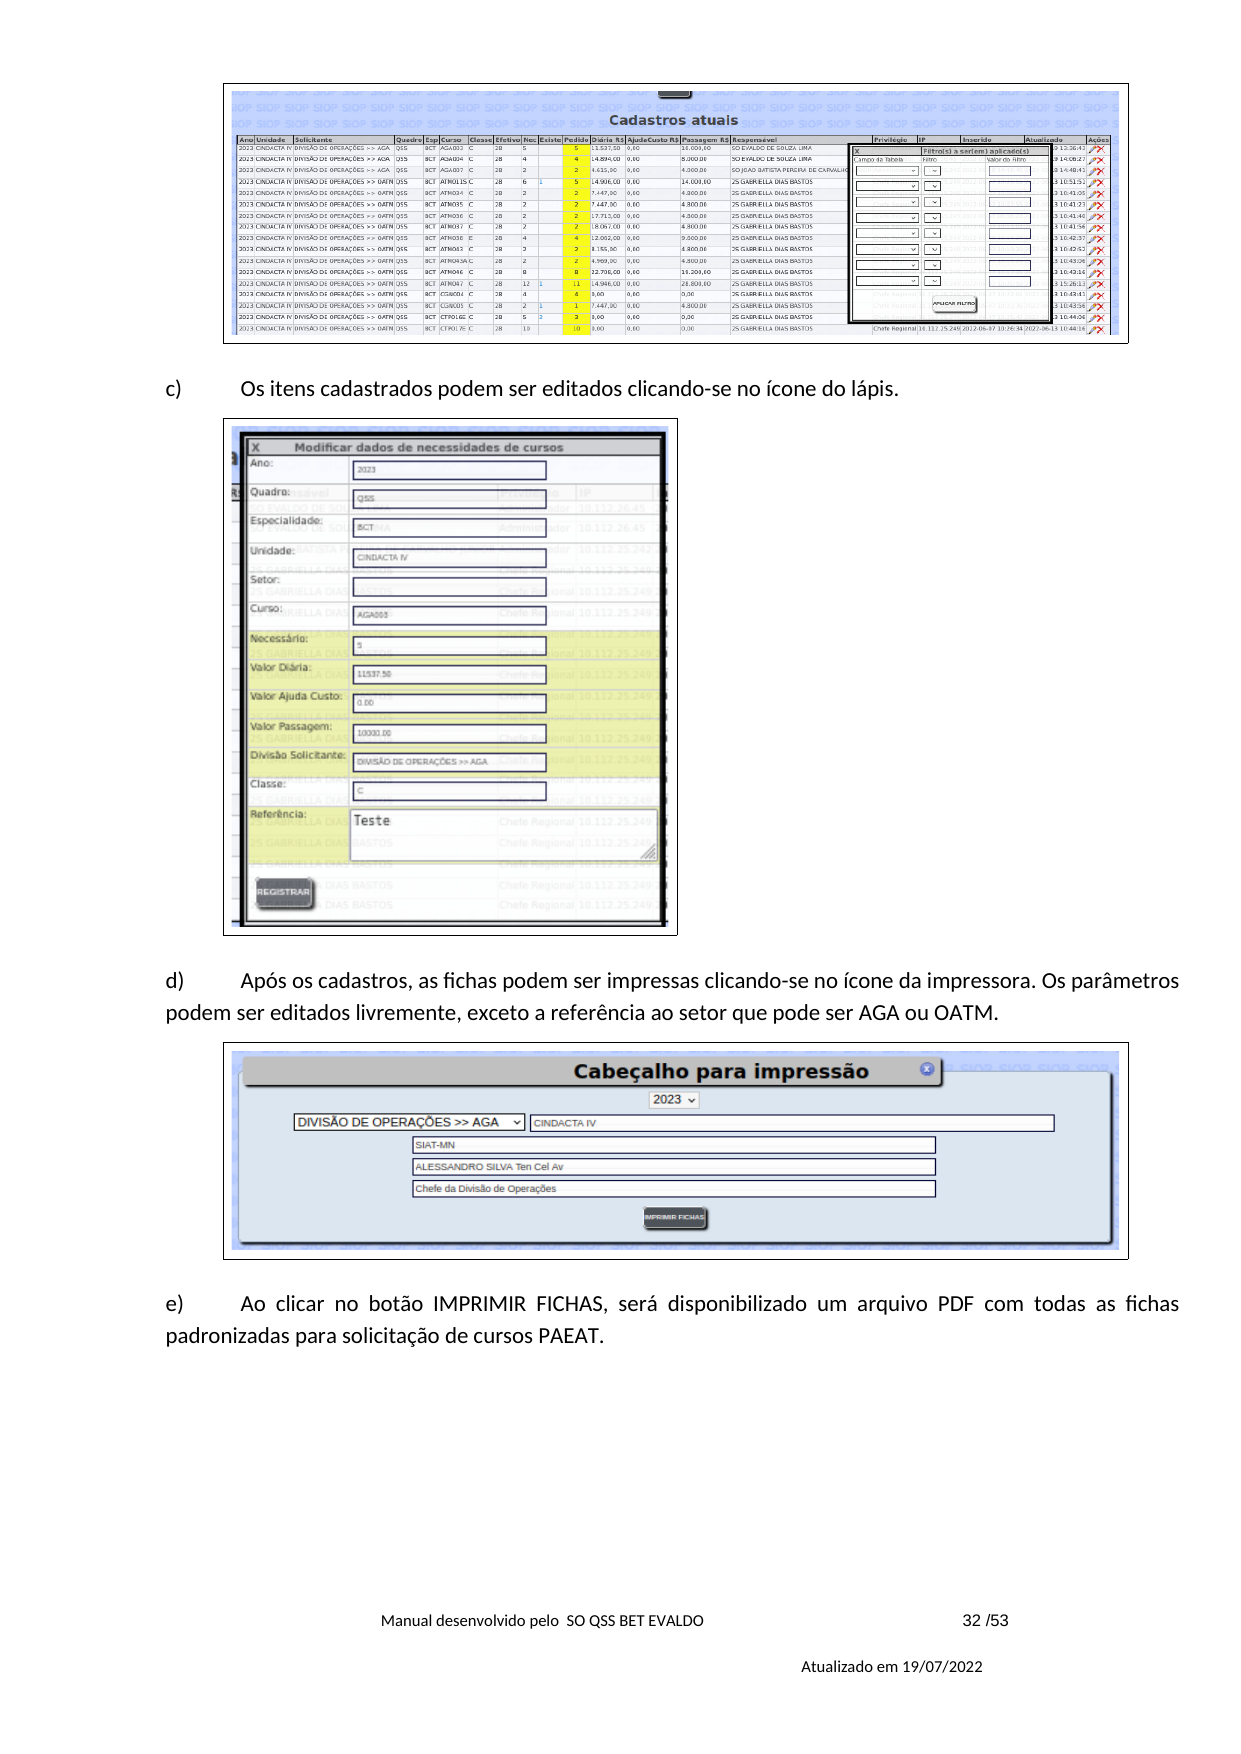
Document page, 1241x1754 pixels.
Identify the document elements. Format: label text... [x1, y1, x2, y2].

picture [231, 91, 1120, 335]
list Ao clicar no botão IMPRIMIR FICHAS, será disponibilizado um arquivo PDF com todas as fichas padronizadas para solicitação de cursos PAEAT. [165, 1289, 1181, 1350]
list Após os cadastros, as fichas podem ser impressas clicando-se no ícone da impressora. Os parâmetros podem ser editados livremente, exceto a referência ao setor que pode ser AGA ou OATM. [165, 966, 1181, 1026]
list Os itens cadastrados podem ser editados clicando-se no ícone do lápis. [165, 374, 1181, 402]
picture [231, 426, 669, 927]
picture [231, 1051, 1120, 1250]
